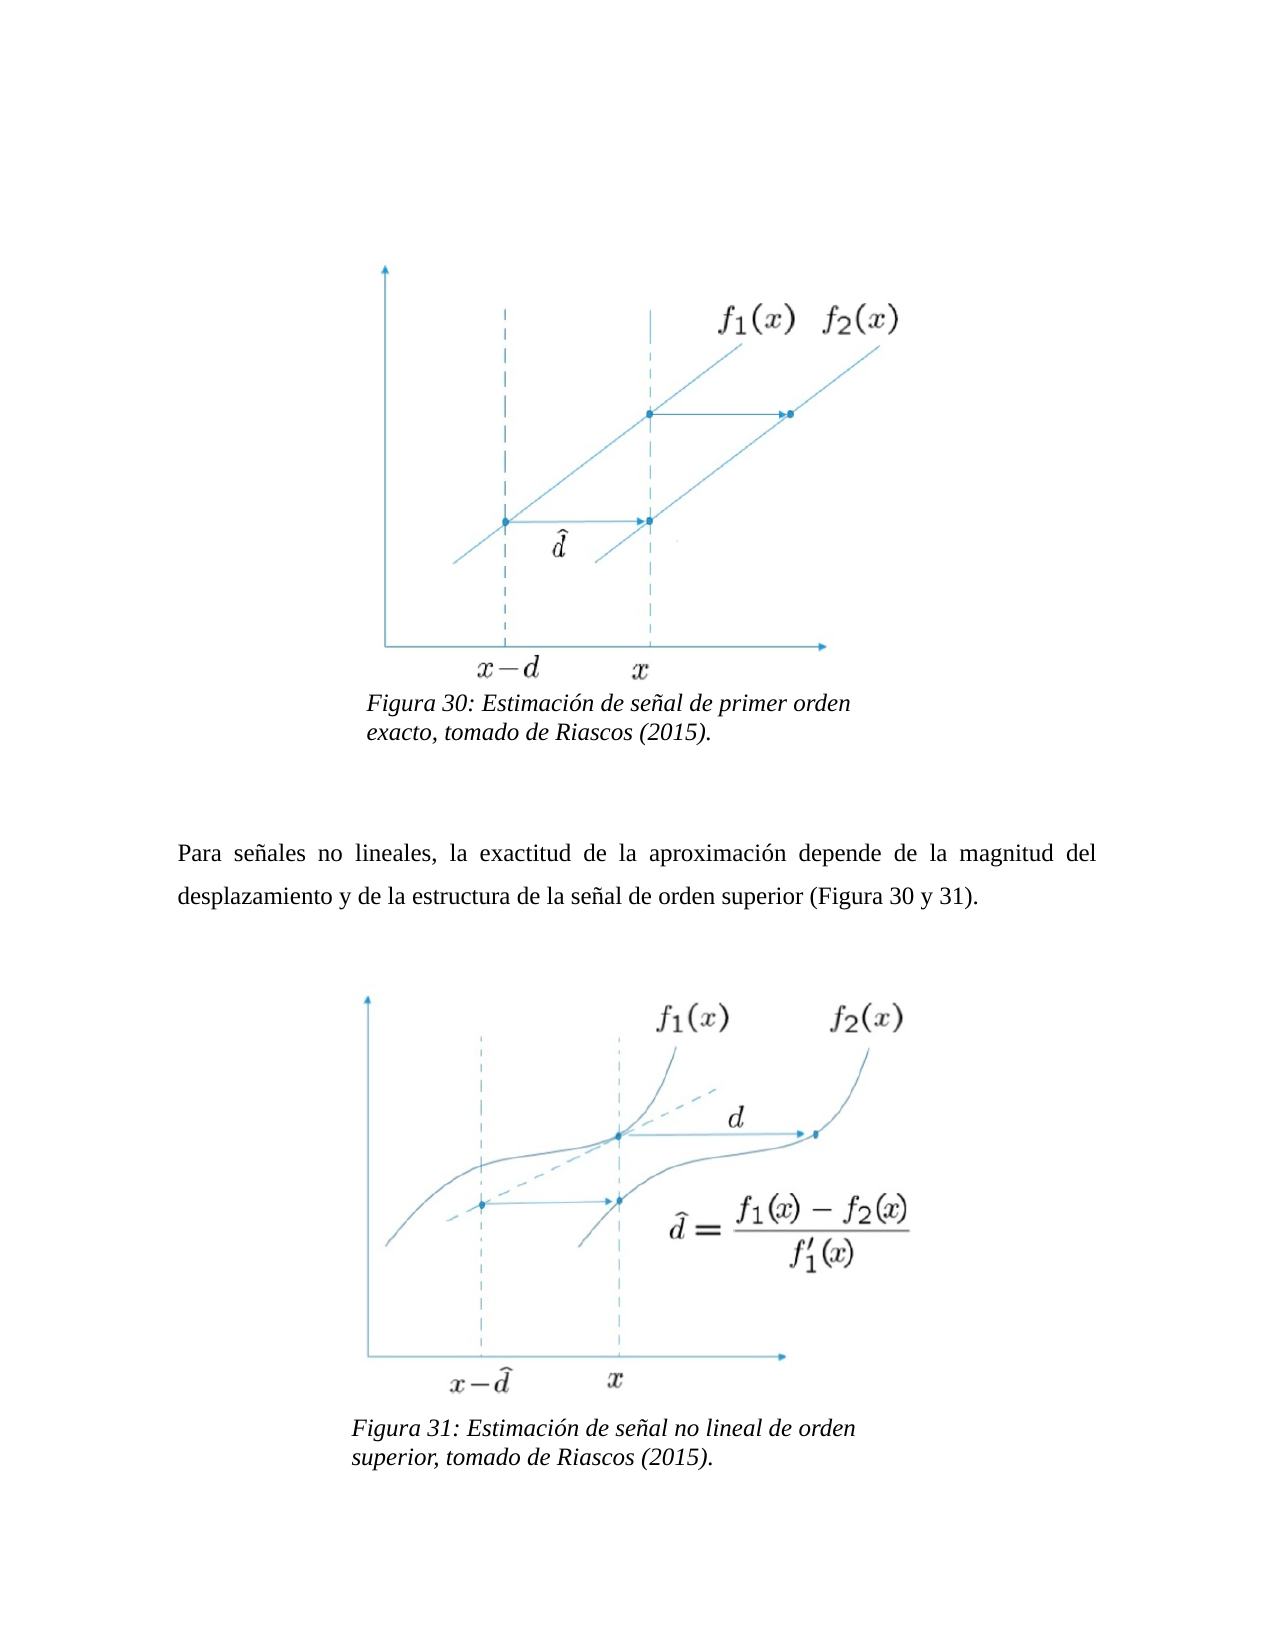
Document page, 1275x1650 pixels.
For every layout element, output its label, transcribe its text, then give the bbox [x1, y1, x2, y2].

text Figura 31: Estimación de señal no lineal de orden superior, tomado de Riascos (2015). [351, 1408, 924, 1470]
text Para señales no lineales, la exactitud de la aproximación depende de la magnitud del desplazamiento y de la estructura de la señal de orden superior (Figura 30 y 31). [177, 838, 1098, 909]
picture [366, 247, 903, 684]
text Figura 30: Estimación de señal de primer orden exacto, tomado de Riascos (2015). [366, 684, 902, 746]
picture [351, 979, 924, 1408]
